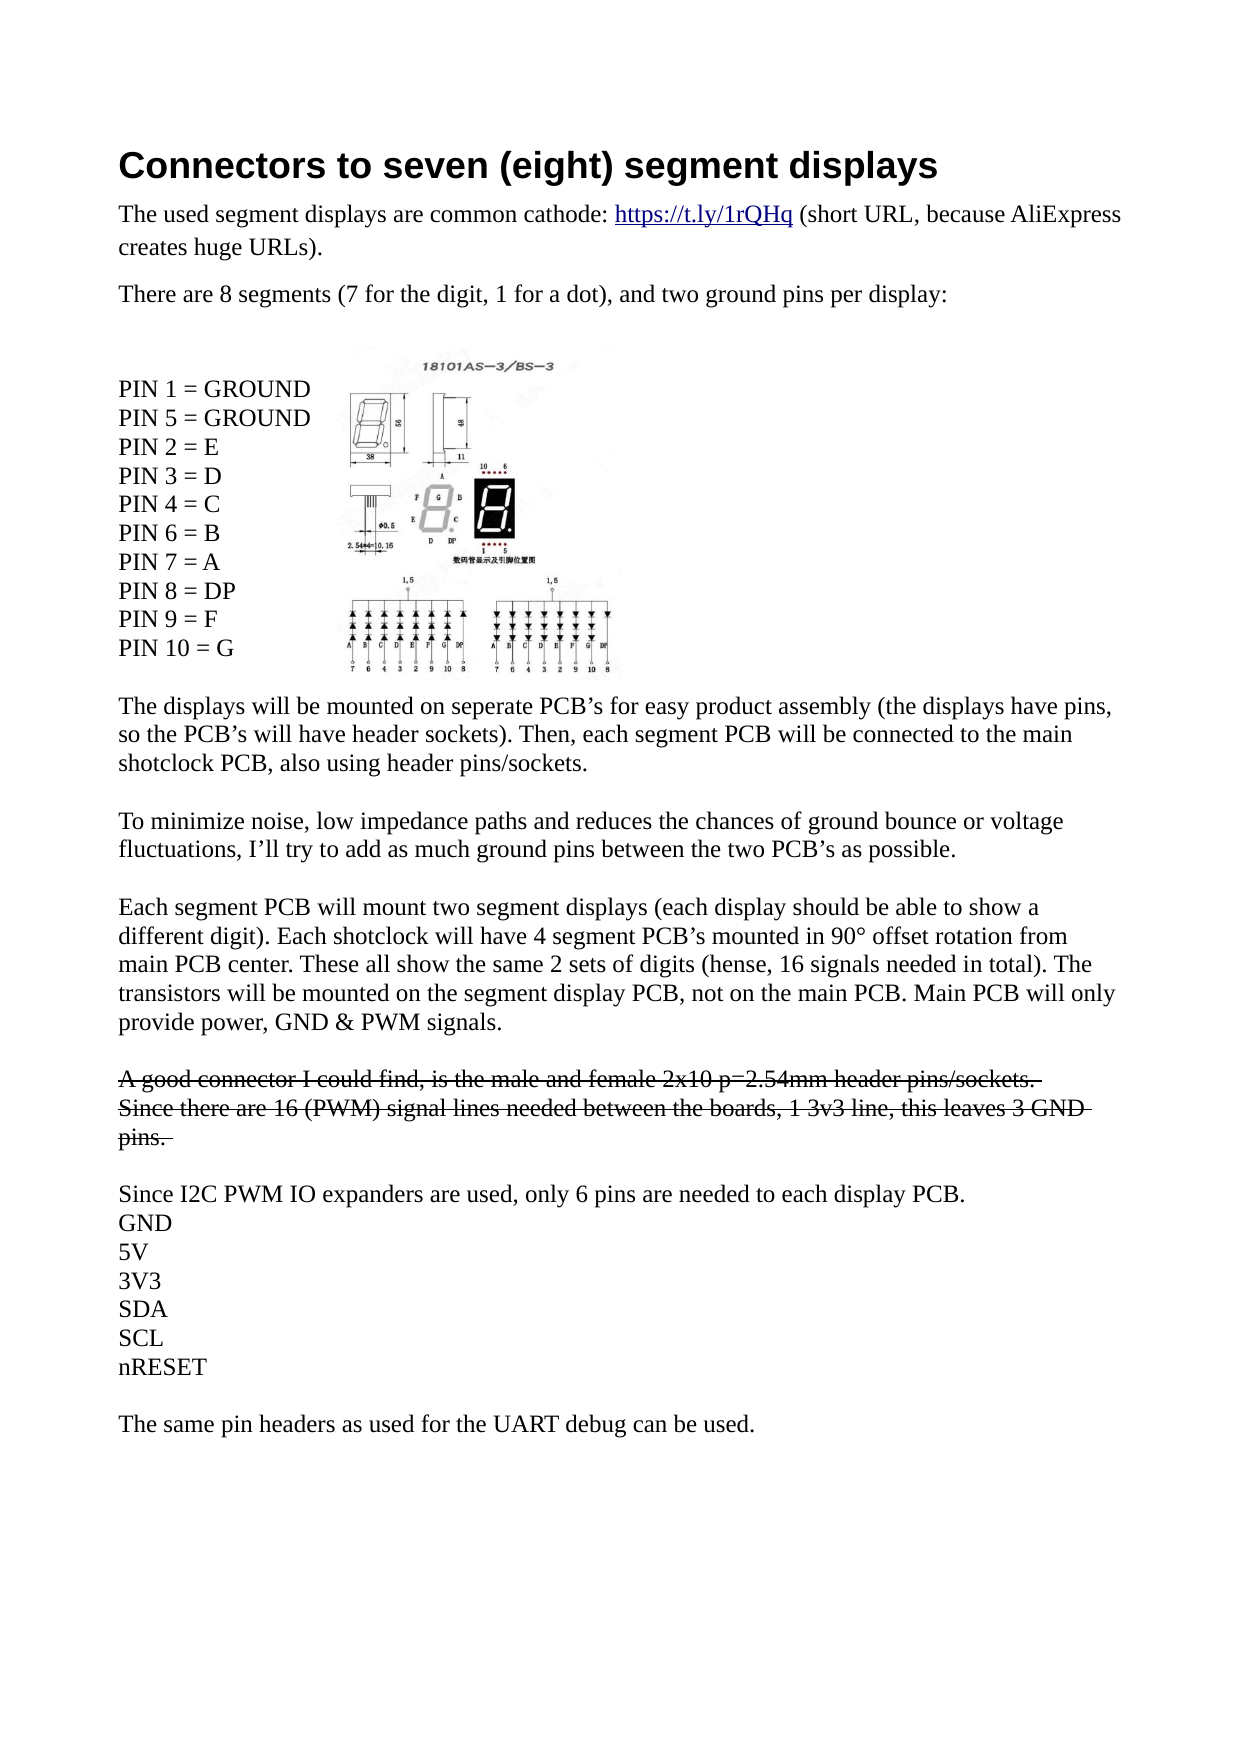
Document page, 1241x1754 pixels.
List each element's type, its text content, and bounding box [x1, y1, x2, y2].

text The same pin headers as used for the UART debug can be used. [118, 1409, 1122, 1438]
text SDA [118, 1294, 1122, 1323]
text [623, 547, 1122, 576]
text To minimize noise, low impedance paths and reduces the chances of ground bounce or voltage fluctuations, I’ll try to add as much ground pins between the two PCB’s as possible. [118, 806, 1122, 863]
text PIN 1 = GROUND [118, 374, 334, 403]
text [623, 461, 1122, 489]
text [623, 633, 1122, 662]
text [623, 576, 1122, 604]
text [623, 489, 1122, 518]
text PIN 4 = C [118, 489, 334, 518]
text The used segment displays are common cathode: https://t.ly/1rQHq (short URL, because AliExpress creates huge URLs). [118, 199, 1122, 261]
text A good connector I could find, is the male and female 2x10 p=2.54mm header pins/sockets. [118, 1064, 1122, 1093]
text nRESET [118, 1352, 1122, 1381]
text [623, 403, 1122, 432]
text Each segment PCB will mount two segment displays (each display should be able to show a different digit). Each shotclock will have 4 segment PCB’s mounted in 90° offset rotation from main PCB center. These all show the same 2 sets of digits (hense, 16 signals needed in total). The transistors will be mounted on the segment display PCB, not on the main PCB. Main PCB will only provide power, GND & PWM signals. [118, 892, 1122, 1036]
text Since I2C PWM IO expanders are used, only 6 pins are needed to each display PCB. [118, 1179, 1122, 1208]
text GND [118, 1208, 1122, 1237]
text [623, 374, 1122, 403]
text PIN 3 = D [118, 461, 334, 489]
text PIN 7 = A [118, 547, 334, 576]
text 5V [118, 1237, 1122, 1266]
text PIN 6 = B [118, 518, 334, 547]
subtitle Connectors to seven (eight) segment displays [118, 143, 1122, 186]
text [623, 432, 1122, 461]
text The displays will be mounted on seperate PCB’s for easy product assembly (the displays have pins, so the PCB’s will have header sockets). Then, each segment PCB will be connected to the main shotclock PCB, also using header pins/sockets. [118, 691, 1122, 777]
text There are 8 segments (7 for the digit, 1 for a dot), and two ground pins per display: [118, 279, 1122, 308]
text PIN 10 = G [118, 633, 334, 662]
text PIN 5 = GROUND [118, 403, 334, 432]
text Since there are 16 (PWM) signal lines needed between the boards, 1 3v3 line, this leaves 3 GND pins. [118, 1093, 1122, 1151]
text PIN 2 = E [118, 432, 334, 461]
text [623, 604, 1122, 633]
picture [334, 347, 623, 680]
text SCL [118, 1323, 1122, 1352]
text 3V3 [118, 1266, 1122, 1294]
text PIN 8 = DP [118, 576, 334, 604]
text PIN 9 = F [118, 604, 334, 633]
text [623, 518, 1122, 547]
